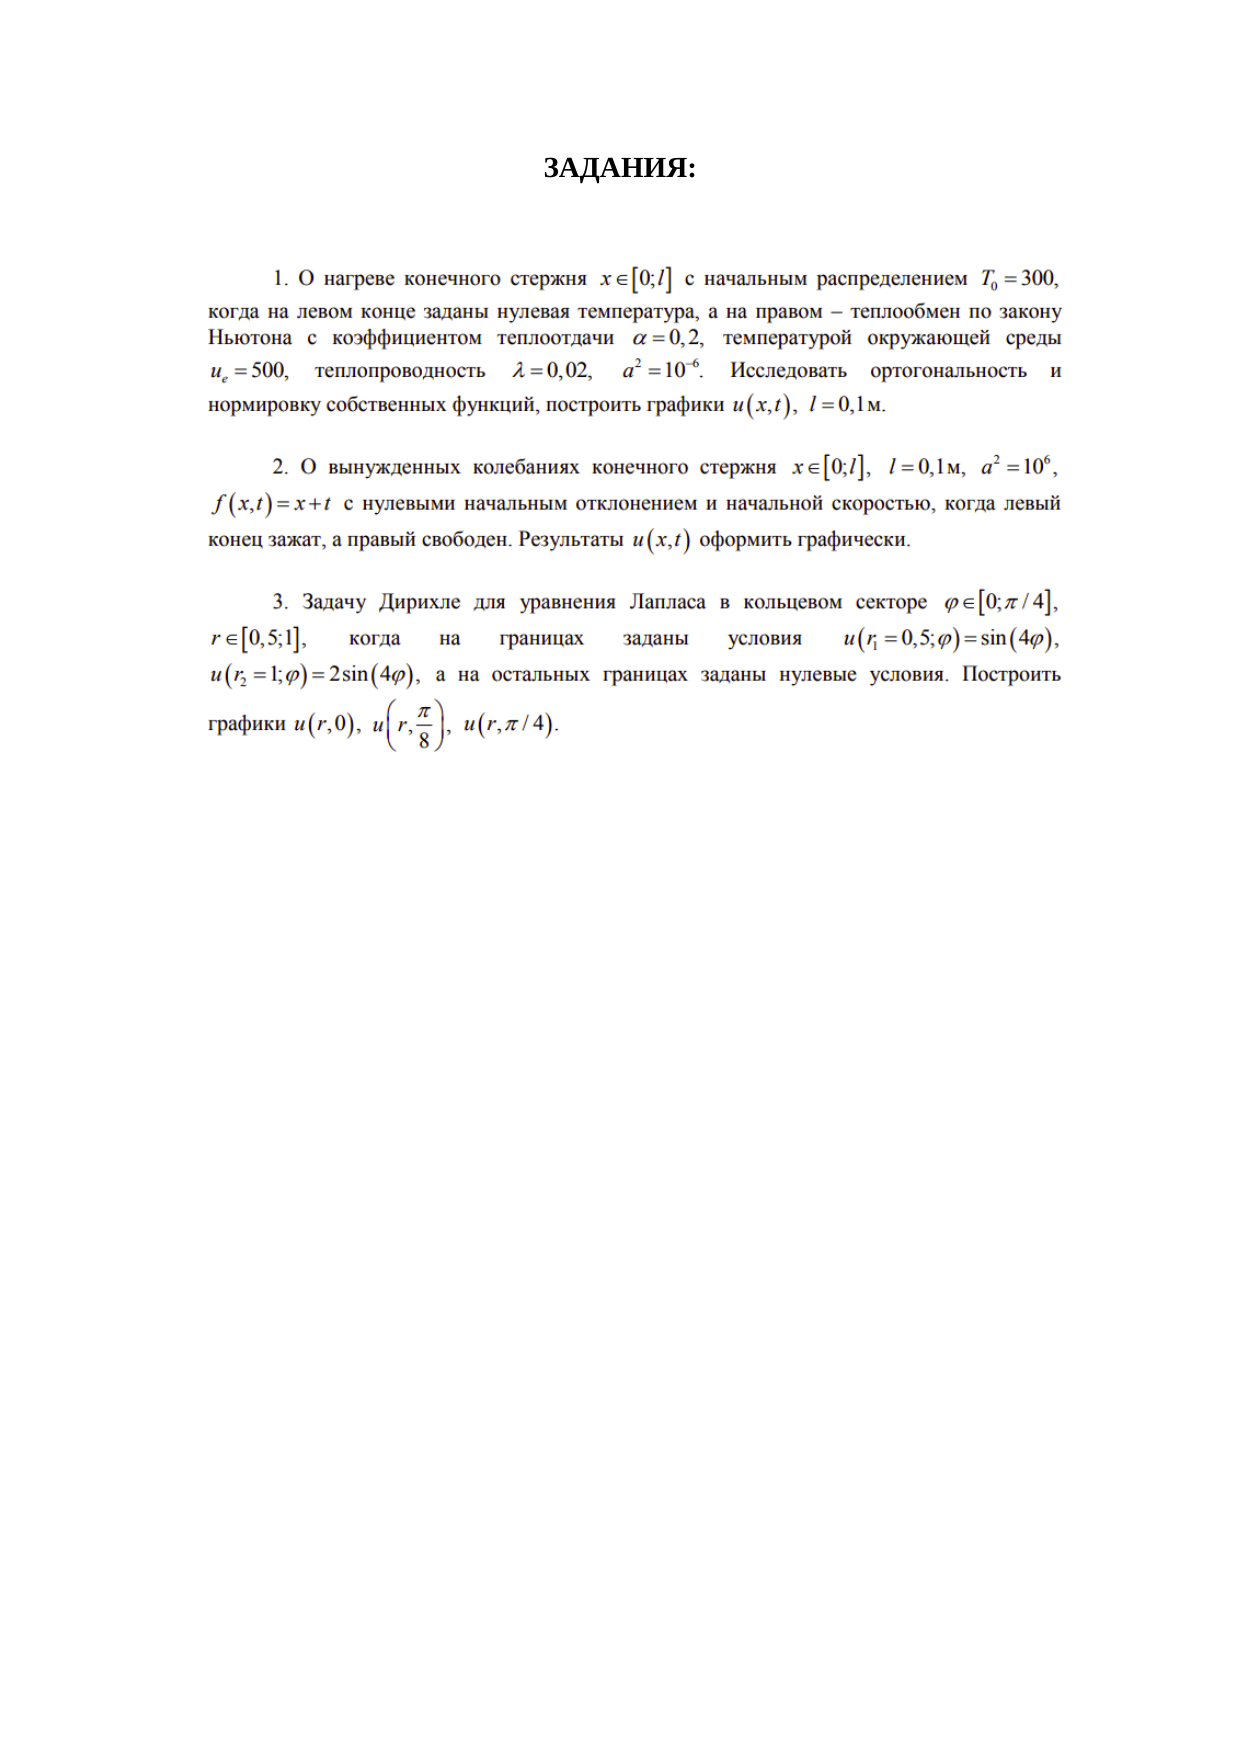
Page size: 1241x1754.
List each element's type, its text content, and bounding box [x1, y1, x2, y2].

picture [136, 241, 1122, 802]
text ЗАДАНИЯ: [150, 150, 1090, 183]
